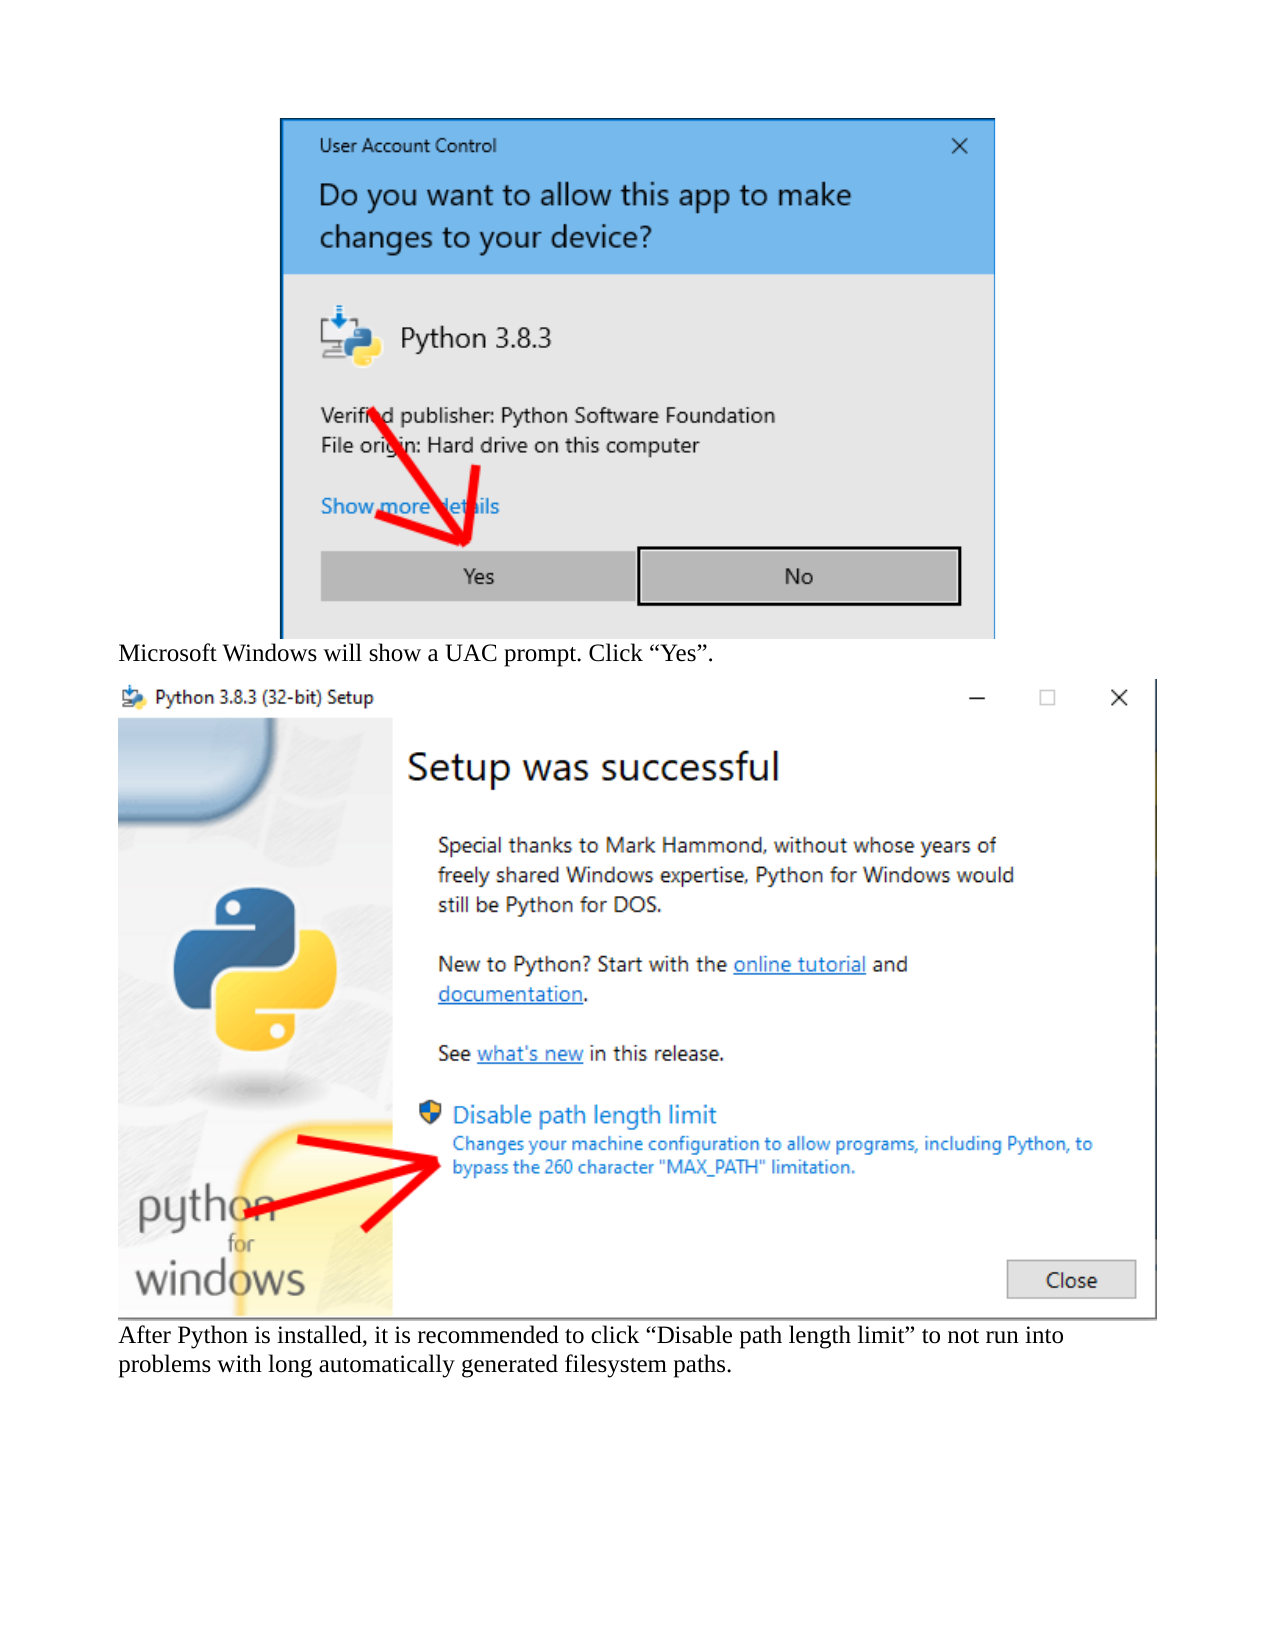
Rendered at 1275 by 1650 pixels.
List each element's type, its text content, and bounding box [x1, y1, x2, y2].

text Microsoft Windows will show a UAC prompt. Click “Yes”. [118, 118, 1157, 667]
text After Python is installed, it is recommended to click “Disable path length limit” to not run into problems with long automatically generated filesystem paths. [118, 1321, 1157, 1378]
picture [118, 679, 1157, 1321]
picture [279, 118, 996, 639]
